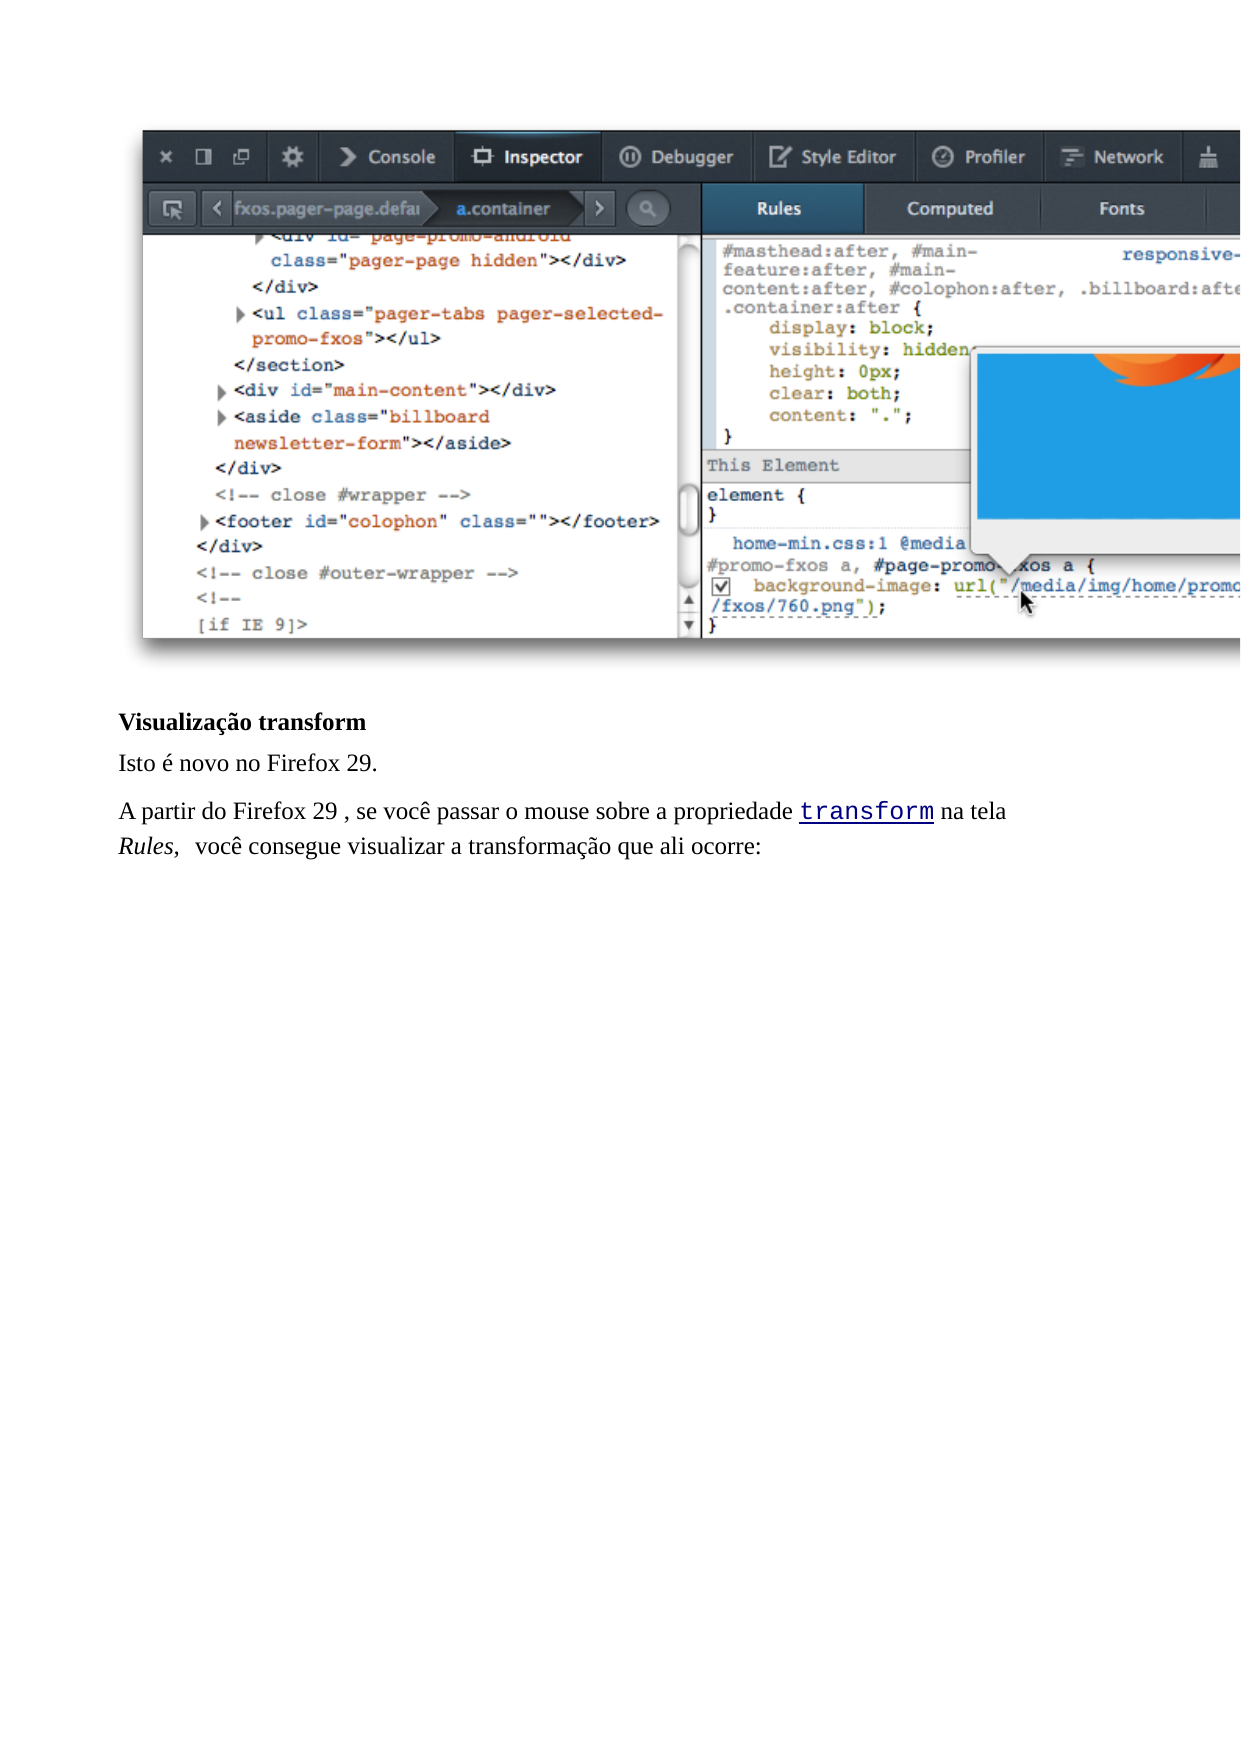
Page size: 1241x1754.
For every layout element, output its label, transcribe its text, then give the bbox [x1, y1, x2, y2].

text Isto é novo no Firefox 29. [118, 748, 1122, 777]
text A partir do Firefox 29 , se você passar o mouse sobre a propriedade transform na tela Rules, você consegue visualizar a transformação que ali ocorre: [118, 796, 1122, 860]
subtitle Visualização transform [118, 707, 1122, 736]
picture [118, 118, 1241, 676]
